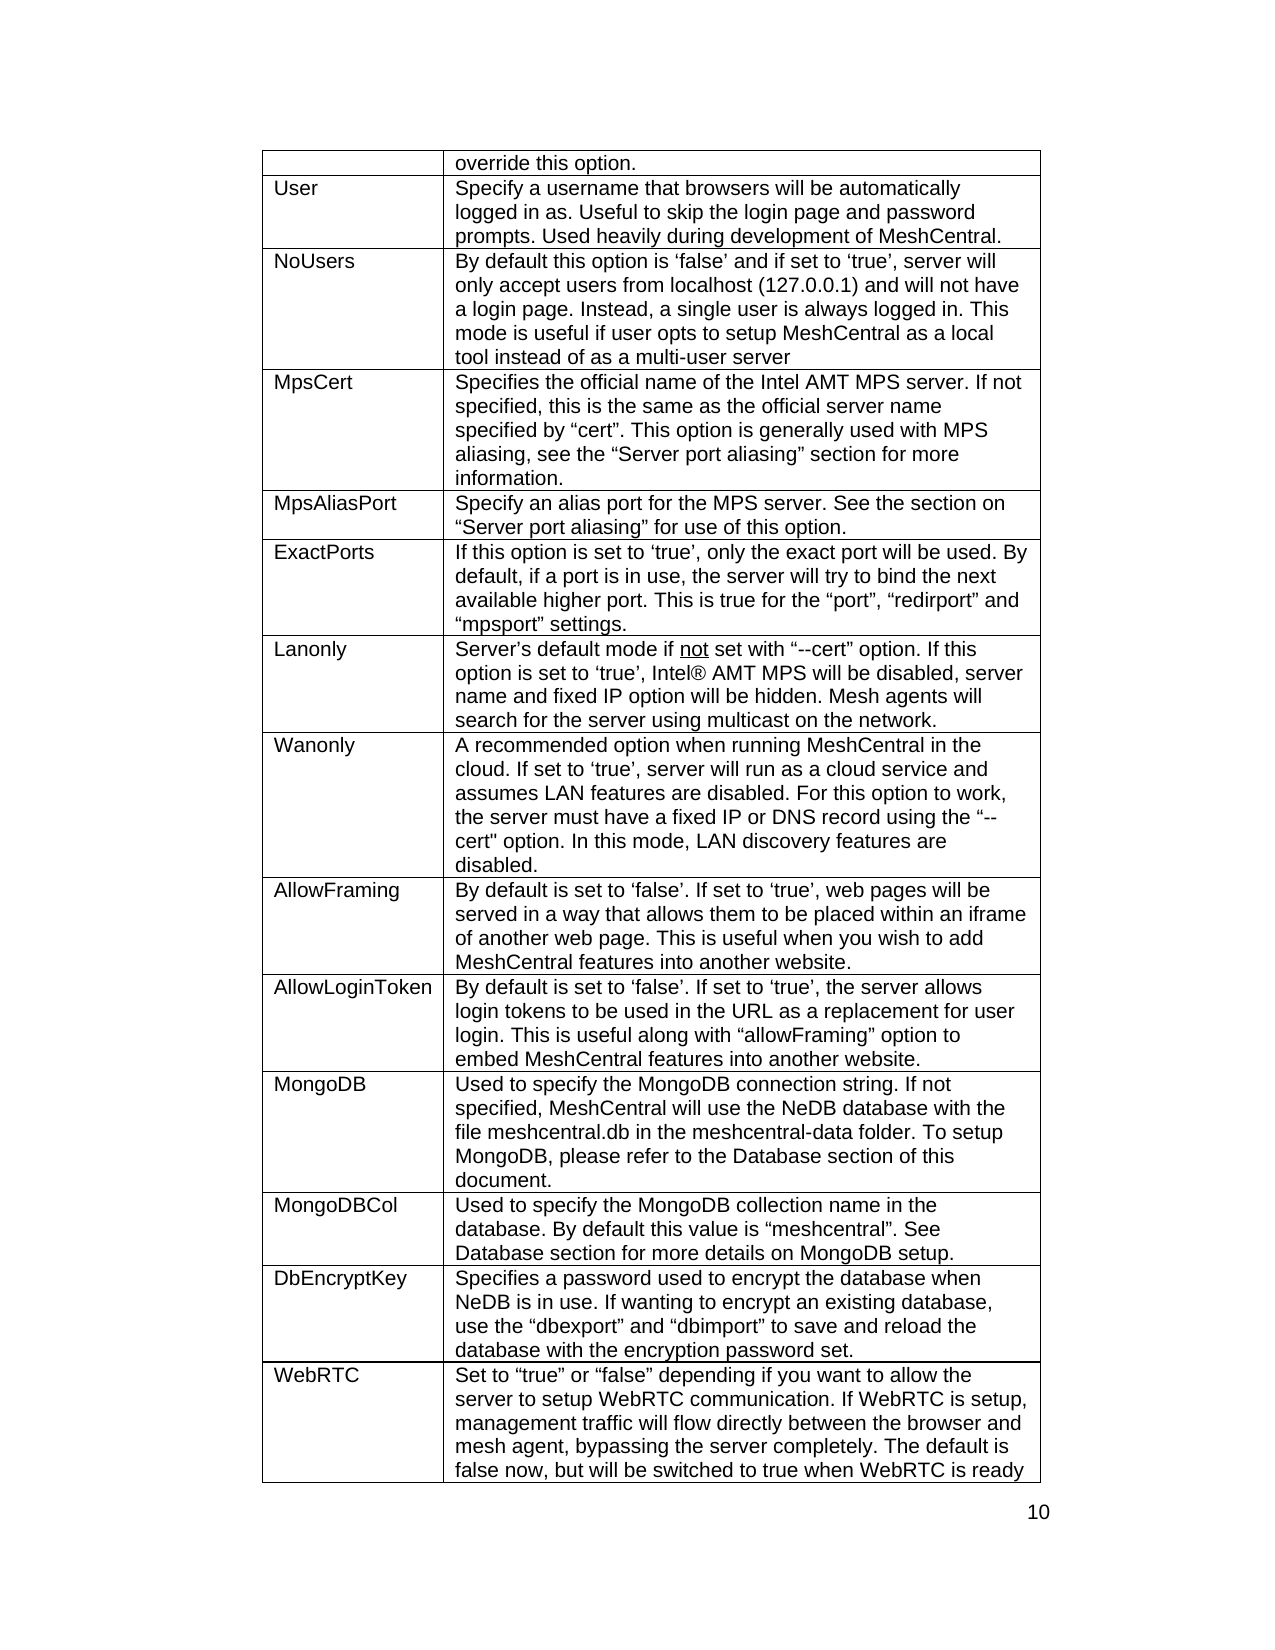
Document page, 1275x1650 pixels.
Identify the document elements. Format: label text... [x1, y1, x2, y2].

table_cell [263, 151, 443, 175]
table_cell Server’s default mode if not set with “--cert” option. If this option is set to ‘true’, Intel® AMT MPS will be disabled, server name and fixed IP option will be hidden. Mesh agents will search for the server using multicast on the network. [444, 636, 1040, 732]
table_cell Lanonly [263, 636, 443, 732]
table_cell Used to specify the MongoDB connection string. If not specified, MeshCentral will use the NeDB database with the file meshcentral.db in the meshcentral-data folder. To setup MongoDB, please refer to the Database section of this document. [444, 1072, 1040, 1192]
table_cell Specifies a password used to encrypt the database when NeDB is in use. If wanting to encrypt an existing database, use the “dbexport” and “dbimport” to save and reload the database with the encryption password set. [444, 1266, 1040, 1361]
table_cell NoUsers [263, 249, 443, 369]
table_cell Used to specify the MongoDB collection name in the database. By default this value is “meshcentral”. See Database section for more details on MongoDB setup. [444, 1193, 1040, 1264]
table_cell A recommended option when running MeshCentral in the cloud. If set to ‘true’, server will run as a cloud service and assumes LAN features are disabled. For this option to work, the server must have a fixed IP or DNS record using the “--cert" option. In this mode, LAN discovery features are disabled. [444, 733, 1040, 877]
table_cell WebRTC [263, 1363, 443, 1482]
table_cell By default is set to ‘false’. If set to ‘true’, web pages will be served in a way that allows them to be placed within an iframe of another web page. This is useful when you wish to add MeshCentral features into another website. [444, 878, 1040, 974]
table_cell By default this option is ‘false’ and if set to ‘true’, server will only accept users from localhost (127.0.0.1) and will not have a login page. Instead, a single user is always logged in. This mode is useful if user opts to setup MeshCentral as a local tool instead of as a multi-user server [444, 249, 1040, 369]
table_cell By default is set to ‘false’. If set to ‘true’, the server allows login tokens to be used in the URL as a replacement for user login. This is useful along with “allowFraming” option to embed MeshCentral features into another website. [444, 975, 1040, 1071]
table_cell Wanonly [263, 733, 443, 877]
table_cell DbEncryptKey [263, 1266, 443, 1361]
table_cell User [263, 176, 443, 248]
table_cell Set to “true” or “false” depending if you want to allow the server to setup WebRTC communication. If WebRTC is setup, management traffic will flow directly between the browser and mesh agent, bypassing the server completely. The default is false now, but will be switched to true when WebRTC is ready [444, 1363, 1040, 1482]
table_cell Specify a username that browsers will be automatically logged in as. Useful to skip the login page and password prompts. Used heavily during development of MeshCentral. [444, 176, 1040, 248]
table_cell MongoDB [263, 1072, 443, 1192]
table_cell MpsCert [263, 370, 443, 489]
table_cell Specifies the official name of the Intel AMT MPS server. If not specified, this is the same as the official server name specified by “cert”. This option is generally used with MPS aliasing, see the “Server port aliasing” section for more information. [444, 370, 1040, 489]
table_cell override this option. [444, 151, 1040, 175]
table_cell MongoDBCol [263, 1193, 443, 1264]
table_cell Specify an alias port for the MPS server. See the section on “Server port aliasing” for use of this option. [444, 491, 1040, 538]
table_cell ExactPorts [263, 540, 443, 635]
table_cell AllowLoginToken [263, 975, 443, 1071]
table_cell If this option is set to ‘true’, only the exact port will be used. By default, if a port is in use, the server will try to bind the next available higher port. This is true for the “port”, “redirport” and “mpsport” settings. [444, 540, 1040, 635]
table_cell AllowFraming [263, 878, 443, 974]
table_cell MpsAliasPort [263, 491, 443, 538]
